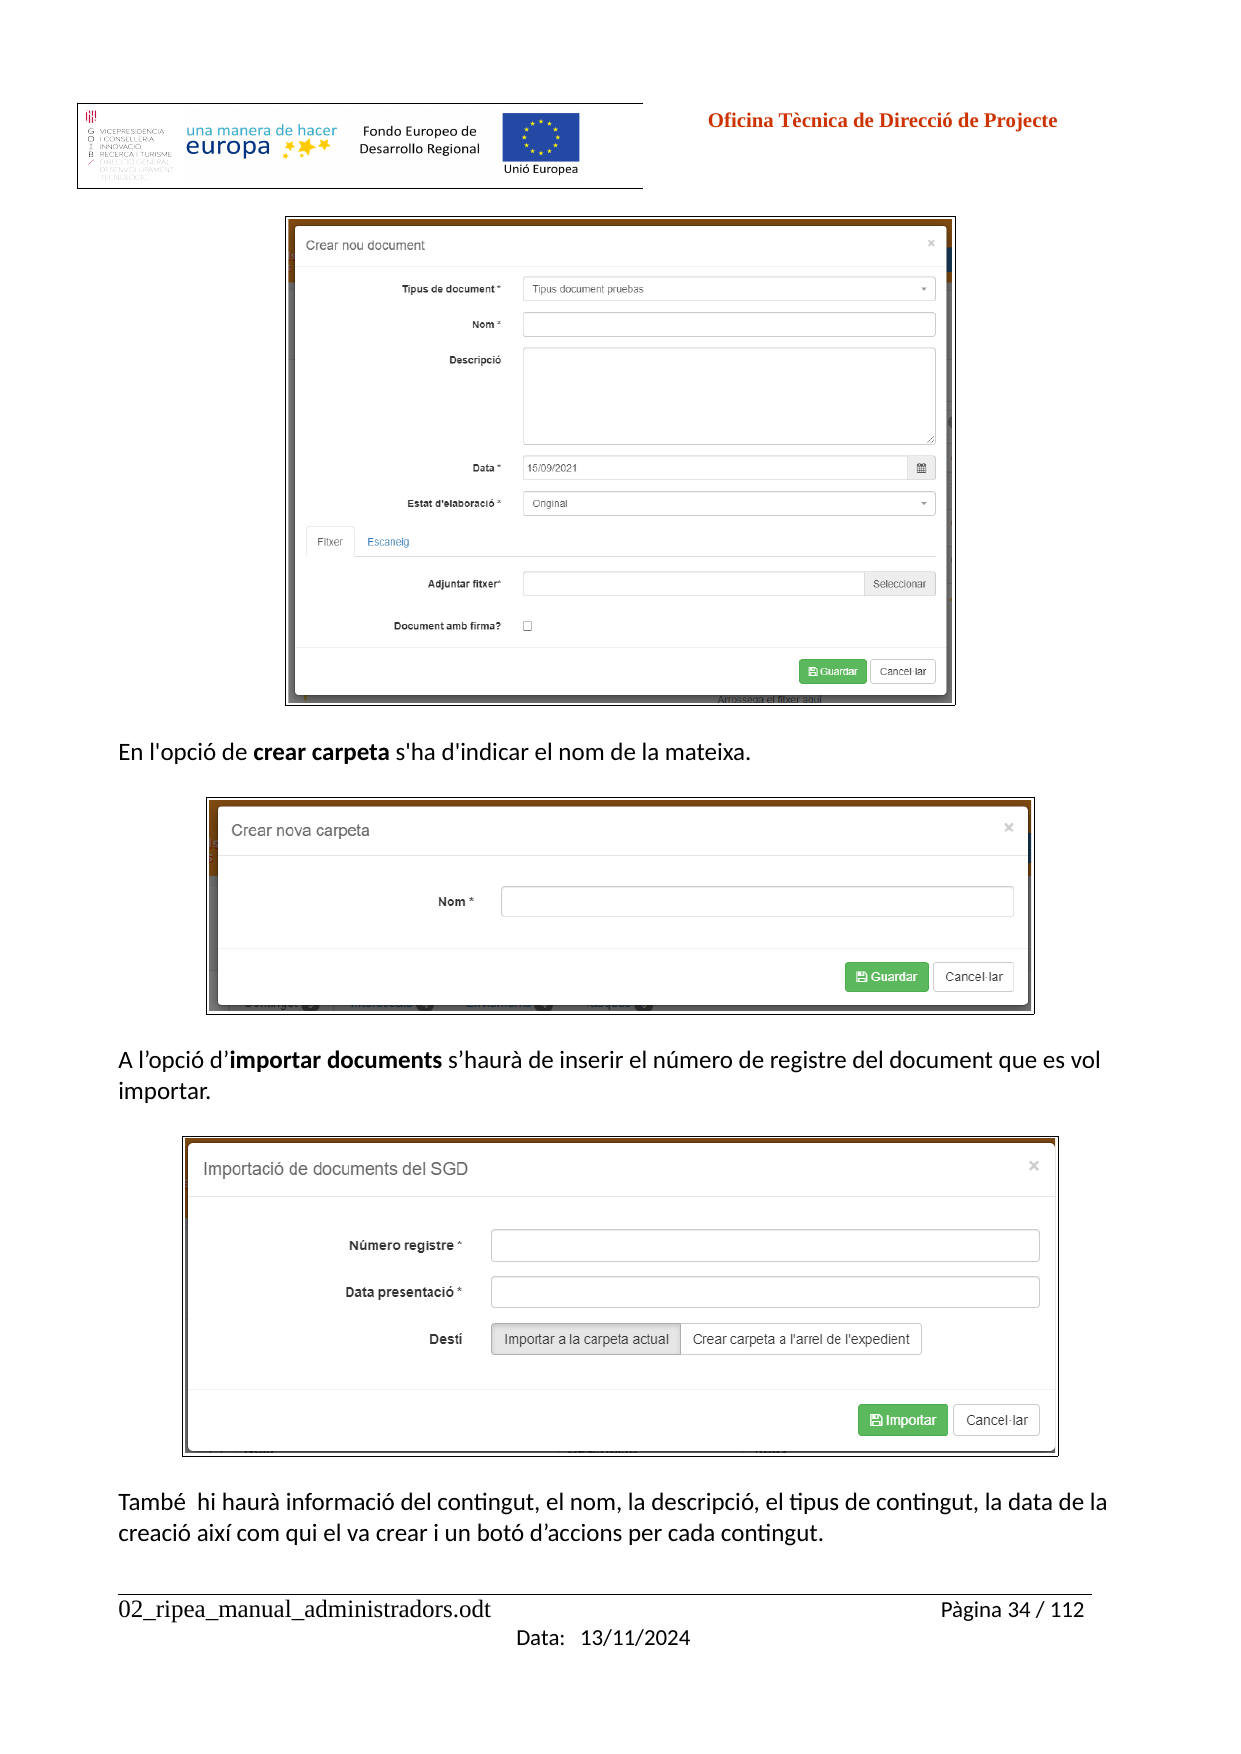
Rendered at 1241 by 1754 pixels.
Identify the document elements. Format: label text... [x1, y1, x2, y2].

picture [184, 108, 585, 182]
picture [82, 108, 178, 182]
picture [288, 219, 952, 703]
picture [185, 1138, 1055, 1453]
text En l'opció de crear carpeta s'ha d'indicar el nom de la mateixa. [118, 736, 1122, 766]
text A l’opció d’importar documents s’haurà de inserir el número de registre del document que es vol importar. [118, 1044, 1122, 1105]
text També hi haurà informació del contingut, el nom, la descripció, el tipus de contingut, la data de la creació així com qui el va crear i un botó d’accions per cada contingut. [118, 1486, 1122, 1547]
picture [209, 800, 1032, 1011]
